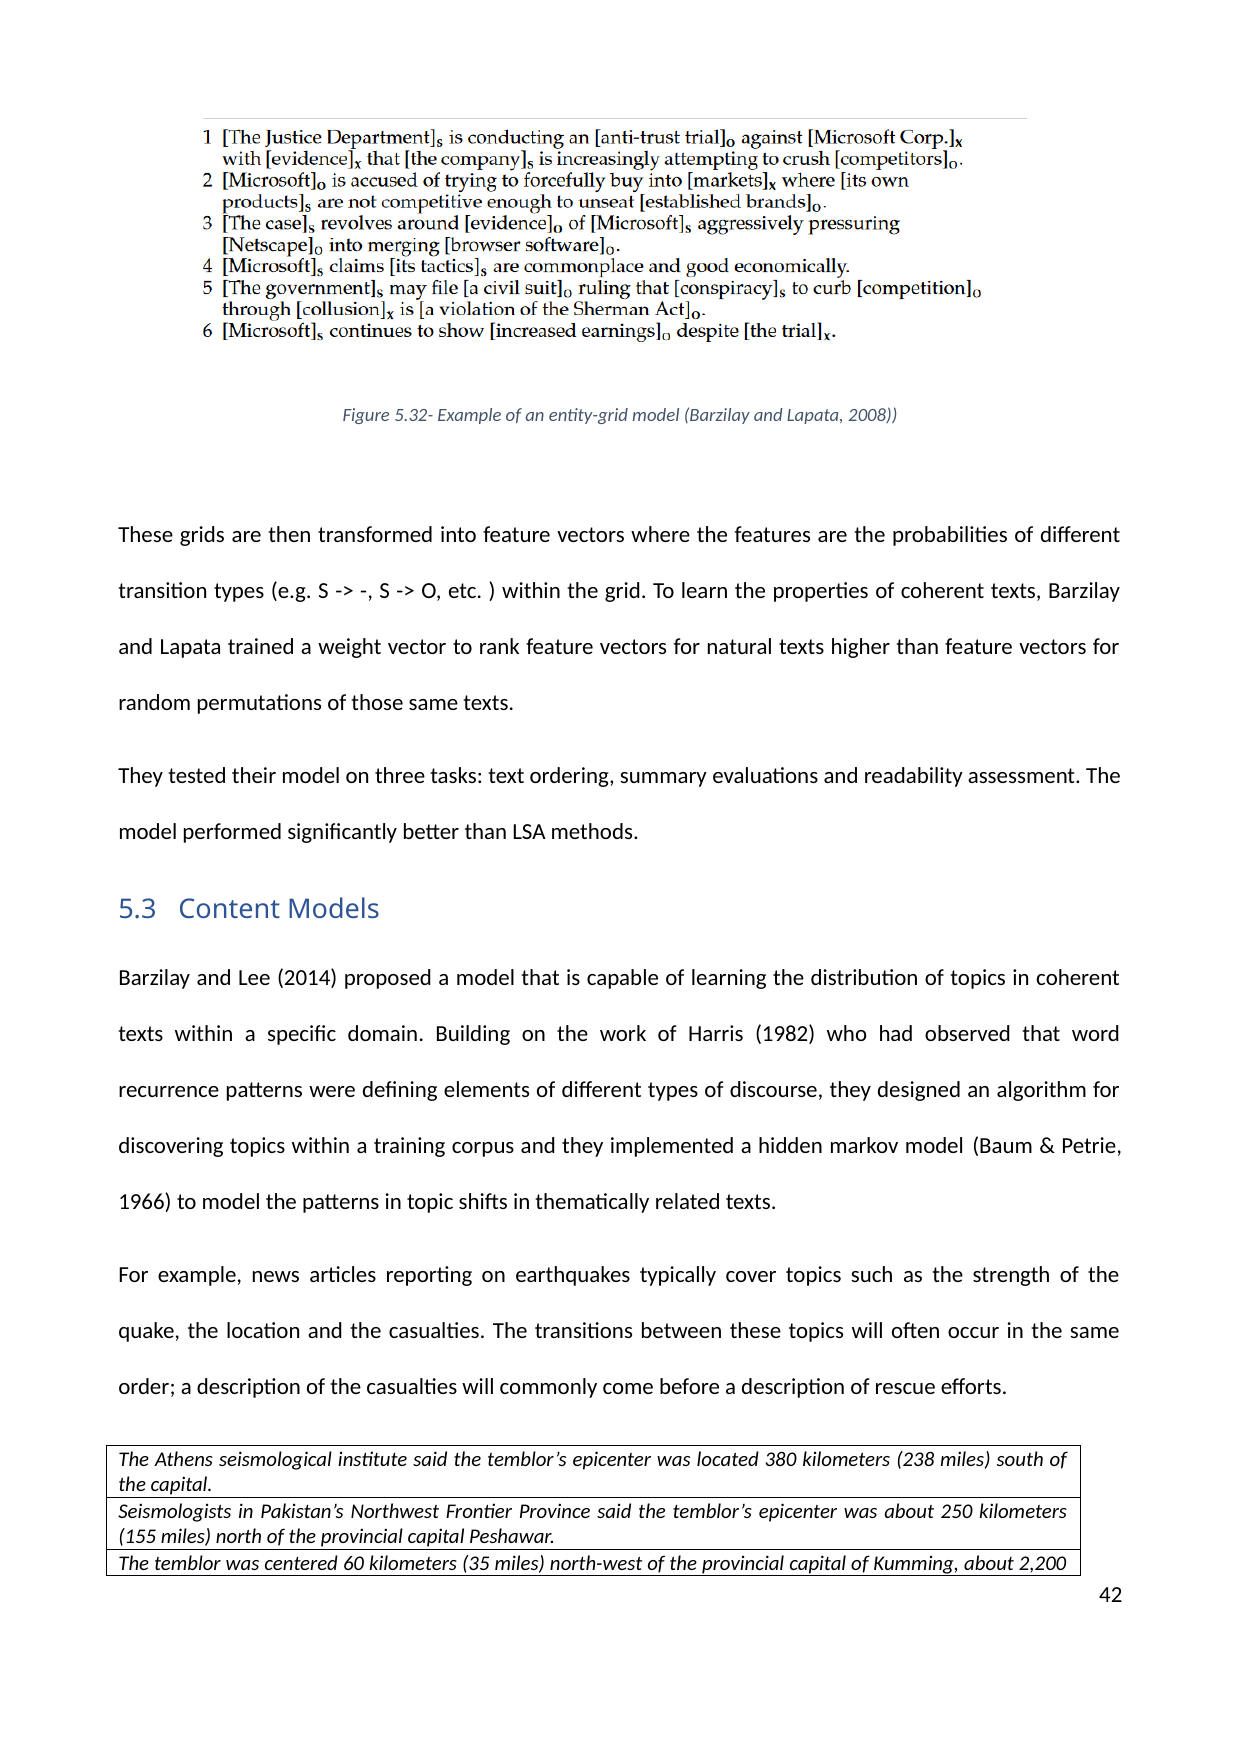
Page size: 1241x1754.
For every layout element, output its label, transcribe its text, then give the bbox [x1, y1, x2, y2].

text These grids are then transformed into feature vectors where the features are the probabilities of different transition types (e.g. S -> -, S -> O, etc. ) within the grid. To learn the properties of coherent texts, Barzilay and Lapata trained a weight vector to rank feature vectors for natural texts higher than feature vectors for random permutations of those same texts. [118, 520, 1122, 716]
text Figure 5.32- Example of an entity-grid model (Barzilay and Lapata, 2008)) [118, 403, 1122, 426]
picture [185, 118, 1055, 359]
table_cell Seismologists in Pakistan’s Northwest Frontier Province said the temblor’s epicenter was about 250 kilometers (155 miles) north of the provincial capital Peshawar. [107, 1498, 1080, 1549]
text They tested their model on three tasks: text ordering, summary evaluations and readability assessment. The model performed significantly better than LSA methods. [118, 761, 1122, 845]
subtitle Content Models [118, 889, 1122, 926]
text For example, news articles reporting on earthquakes typically cover topics such as the strength of the quake, the location and the casualties. The transitions between these topics will often occur in the same order; a description of the casualties will commonly come before a description of rescue efforts. [118, 1260, 1122, 1400]
table_header The Athens seismological institute said the temblor’s epicenter was located 380 kilometers (238 miles) south of the capital. [107, 1446, 1080, 1497]
table_cell The temblor was centered 60 kilometers (35 miles) north-west of the provincial capital of Kumming, about 2,200 [107, 1550, 1080, 1575]
text Barzilay and Lee (2014) proposed a model that is capable of learning the distribution of topics in coherent texts within a specific domain. Building on the work of Harris (1982) who had observed that word recurrence patterns were defining elements of different types of discourse, they designed an algorithm for discovering topics within a training corpus and they implemented a hidden markov model [ CITATION baum1966statistical \l 3084 ] to model the patterns in topic shifts in thematically related texts. [118, 963, 1122, 1215]
